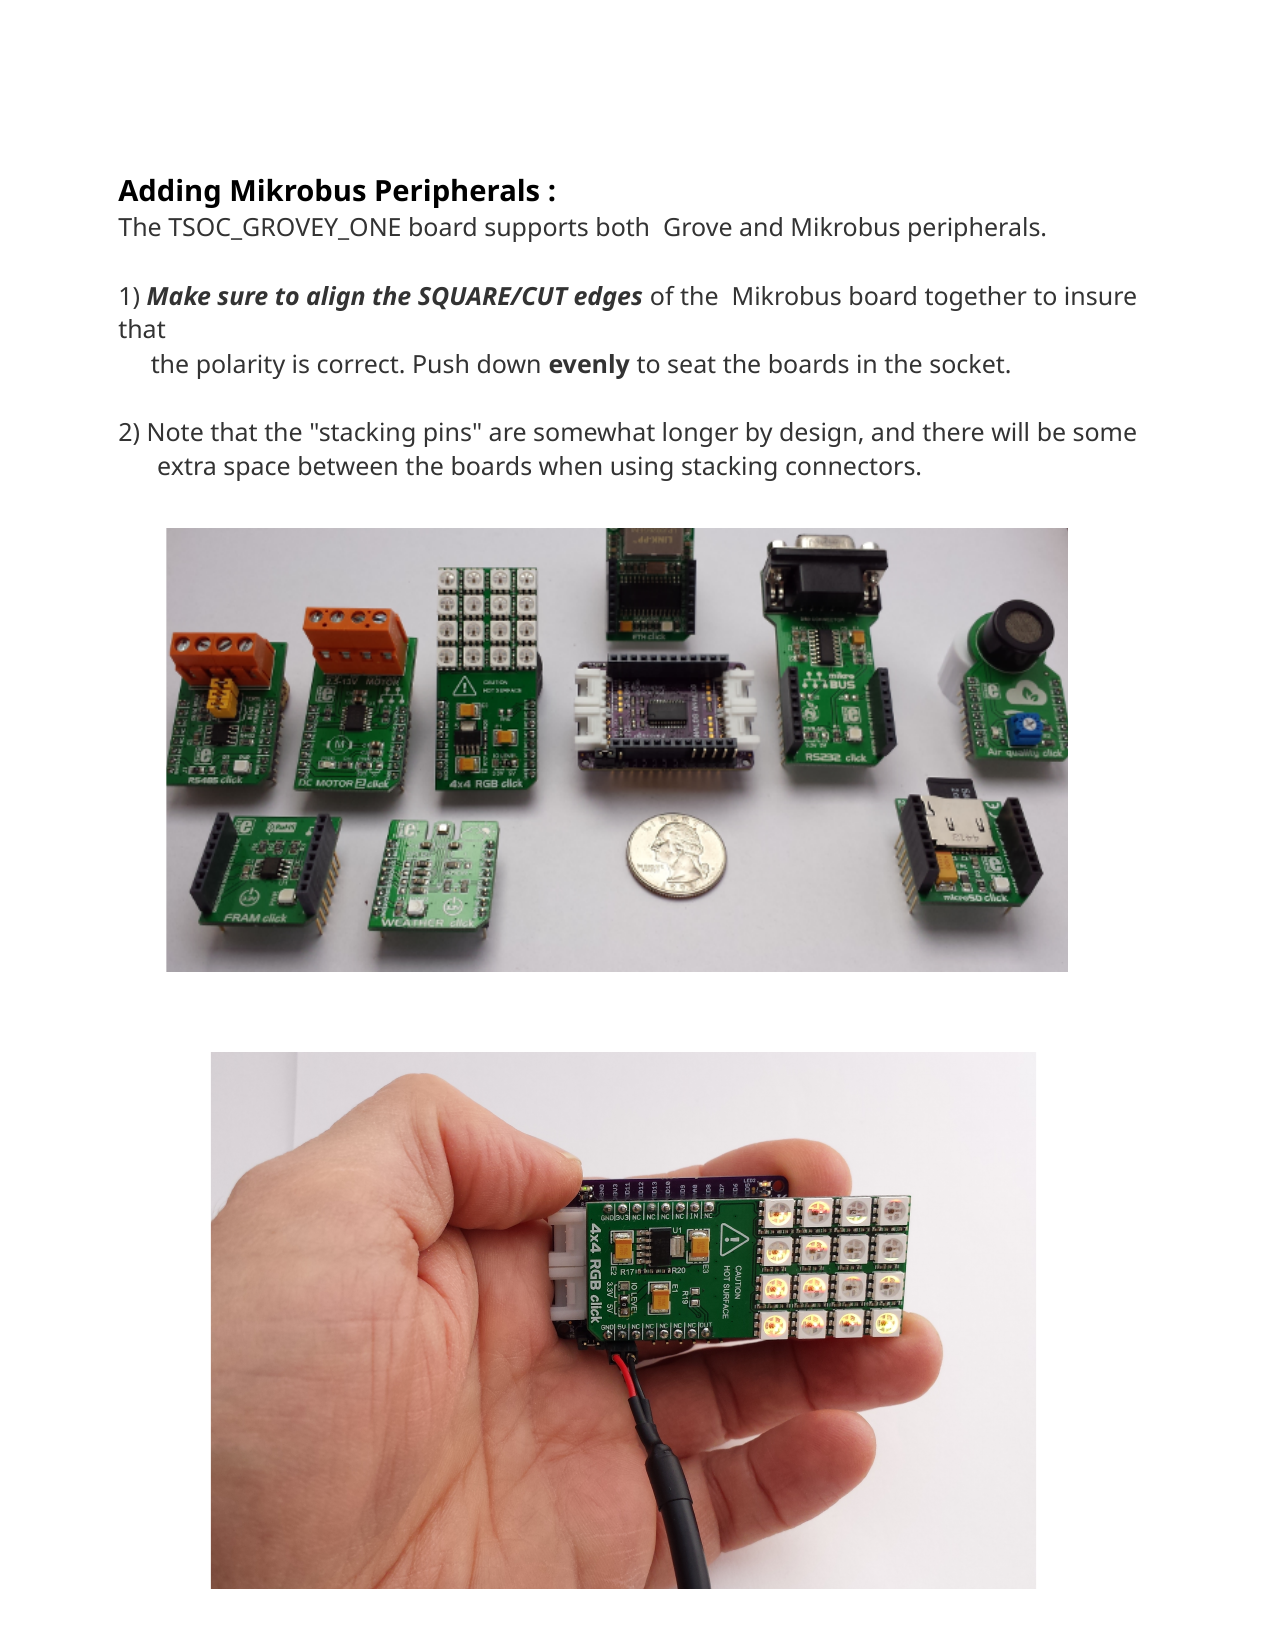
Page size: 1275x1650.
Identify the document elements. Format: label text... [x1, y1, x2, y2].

picture [166, 528, 1068, 972]
picture [210, 1052, 1037, 1589]
text Adding Mikrobus Peripherals : The TSOC_GROVEY_ONE board supports both Grove and Mikrobus peripherals. 1) Make sure to align the SQUARE/CUT edges of the Mikrobus board together to insure that the polarity is correct. Push down evenly to seat the boards in the socket. 2) Note that the "stacking pins" are somewhat longer by design, and there will be some extra space between the boards when using stacking connectors. [118, 170, 1157, 482]
